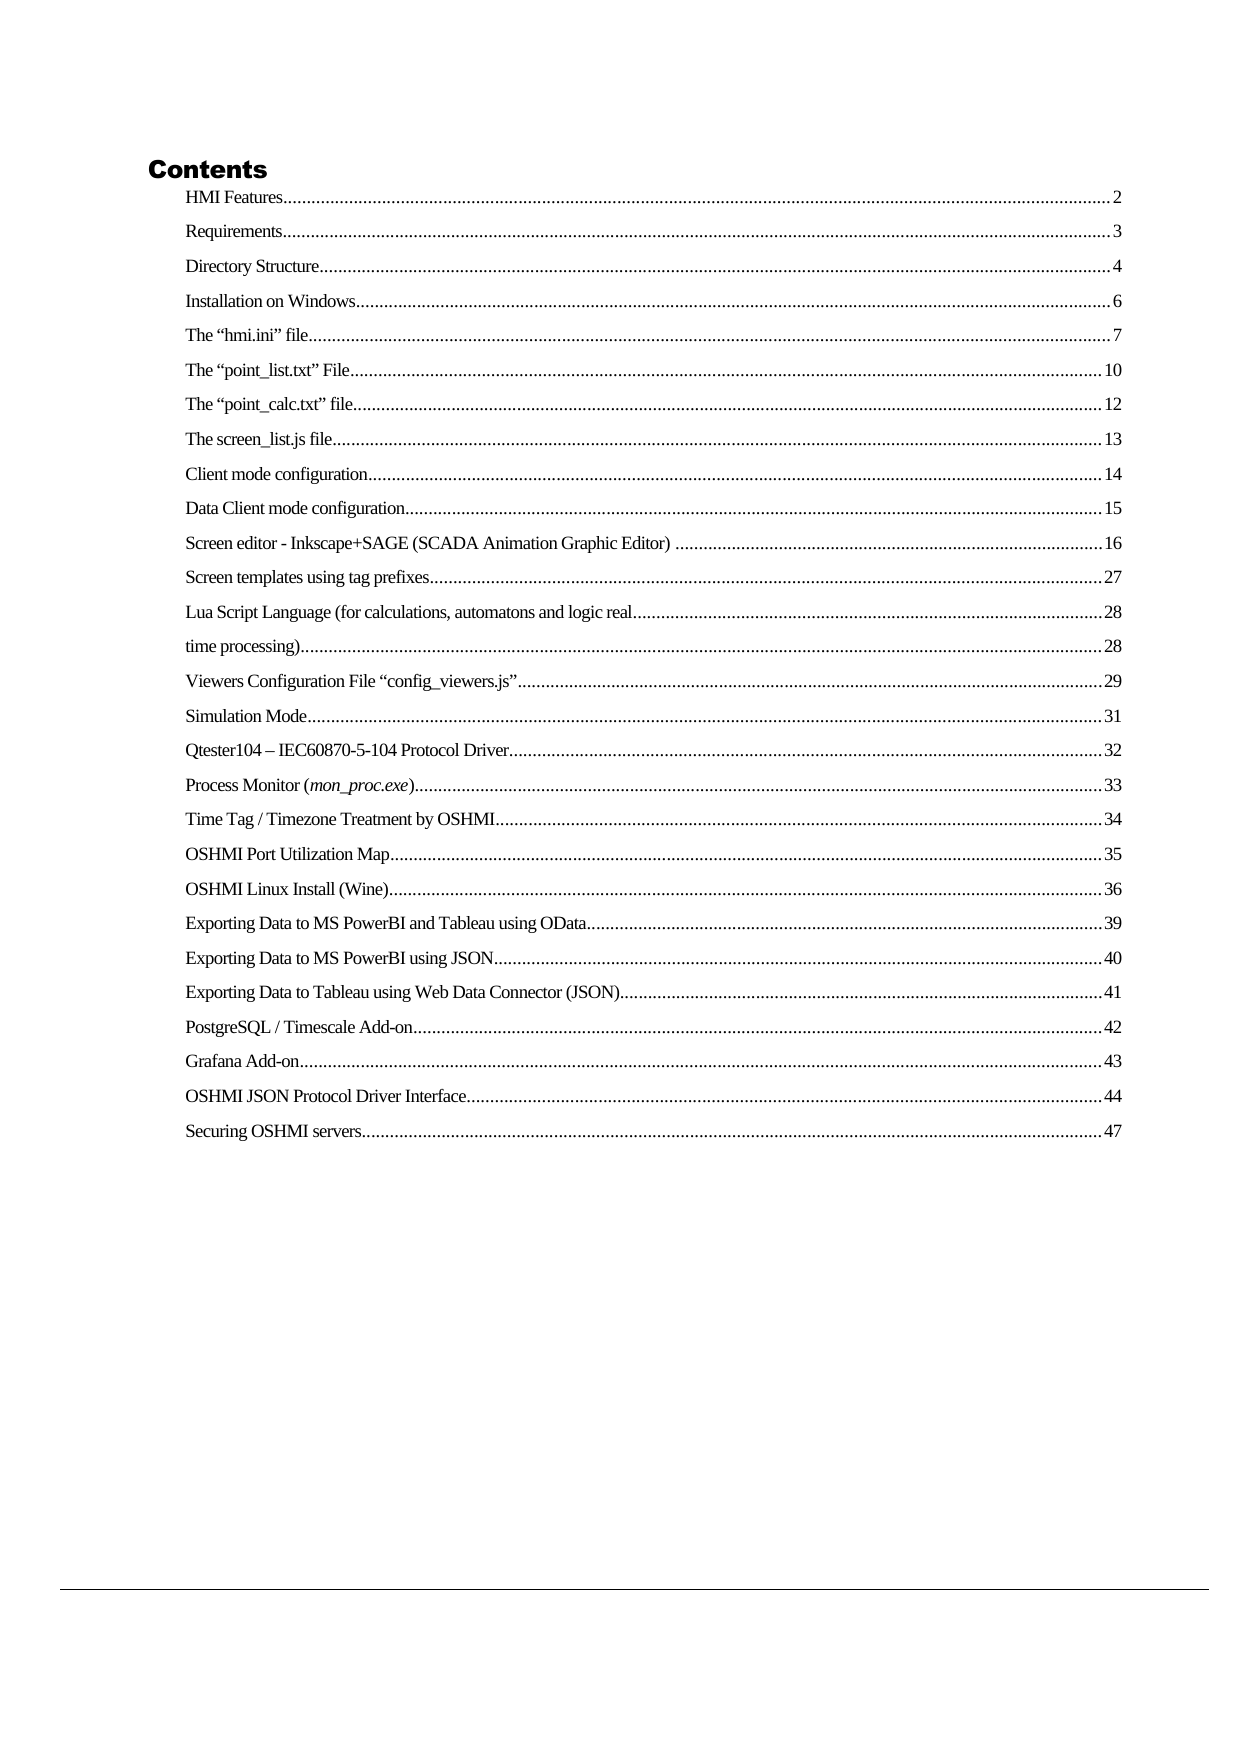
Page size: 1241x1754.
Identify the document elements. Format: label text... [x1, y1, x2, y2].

text Exporting Data to Tableau using Web Data Connector (JSON) 41 [185, 981, 1122, 1003]
text The “point_list.txt” File 10 [185, 359, 1122, 380]
text Securing OSHMI servers 47 [185, 1119, 1122, 1141]
text Lua Script Language (for calculations, automatons and logic real 28 [185, 601, 1122, 622]
text Process Monitor (mon_proc.exe) 33 [185, 774, 1122, 795]
text Qtester104 – IEC60870-5-104 Protocol Driver 32 [185, 739, 1122, 761]
text time processing) 28 [185, 635, 1122, 657]
text Data Client mode configuration 15 [185, 497, 1122, 519]
text Exporting Data to MS PowerBI and Tableau using OData 39 [185, 912, 1122, 934]
text HMI Features 2 [185, 186, 1122, 207]
text PostgreSQL / Timescale Add-on 42 [185, 1016, 1122, 1037]
text Requirements 3 [185, 220, 1122, 242]
text Viewers Configuration File “config_viewers.js” 29 [185, 670, 1122, 692]
text Installation on Windows 6 [185, 289, 1122, 311]
subtitle Contents [148, 136, 1122, 186]
text Time Tag / Timezone Treatment by OSHMI 34 [185, 808, 1122, 830]
text Screen templates using tag prefixes 27 [185, 566, 1122, 588]
text Grafana Add-on 43 [185, 1050, 1122, 1072]
text Client mode configuration 14 [185, 462, 1122, 484]
text Directory Structure 4 [185, 255, 1122, 277]
text The screen_list.js file 13 [185, 428, 1122, 449]
text OSHMI JSON Protocol Driver Interface 44 [185, 1085, 1122, 1107]
text The “point_calc.txt” file 12 [185, 393, 1122, 415]
text Simulation Mode 31 [185, 704, 1122, 726]
text The “hmi.ini” file 7 [185, 324, 1122, 346]
text Screen editor - Inkscape+SAGE (SCADA Animation Graphic Editor) 16 [185, 532, 1122, 553]
text OSHMI Linux Install (Wine) 36 [185, 877, 1122, 899]
text OSHMI Port Utilization Map 35 [185, 843, 1122, 864]
text Exporting Data to MS PowerBI using JSON 40 [185, 947, 1122, 968]
